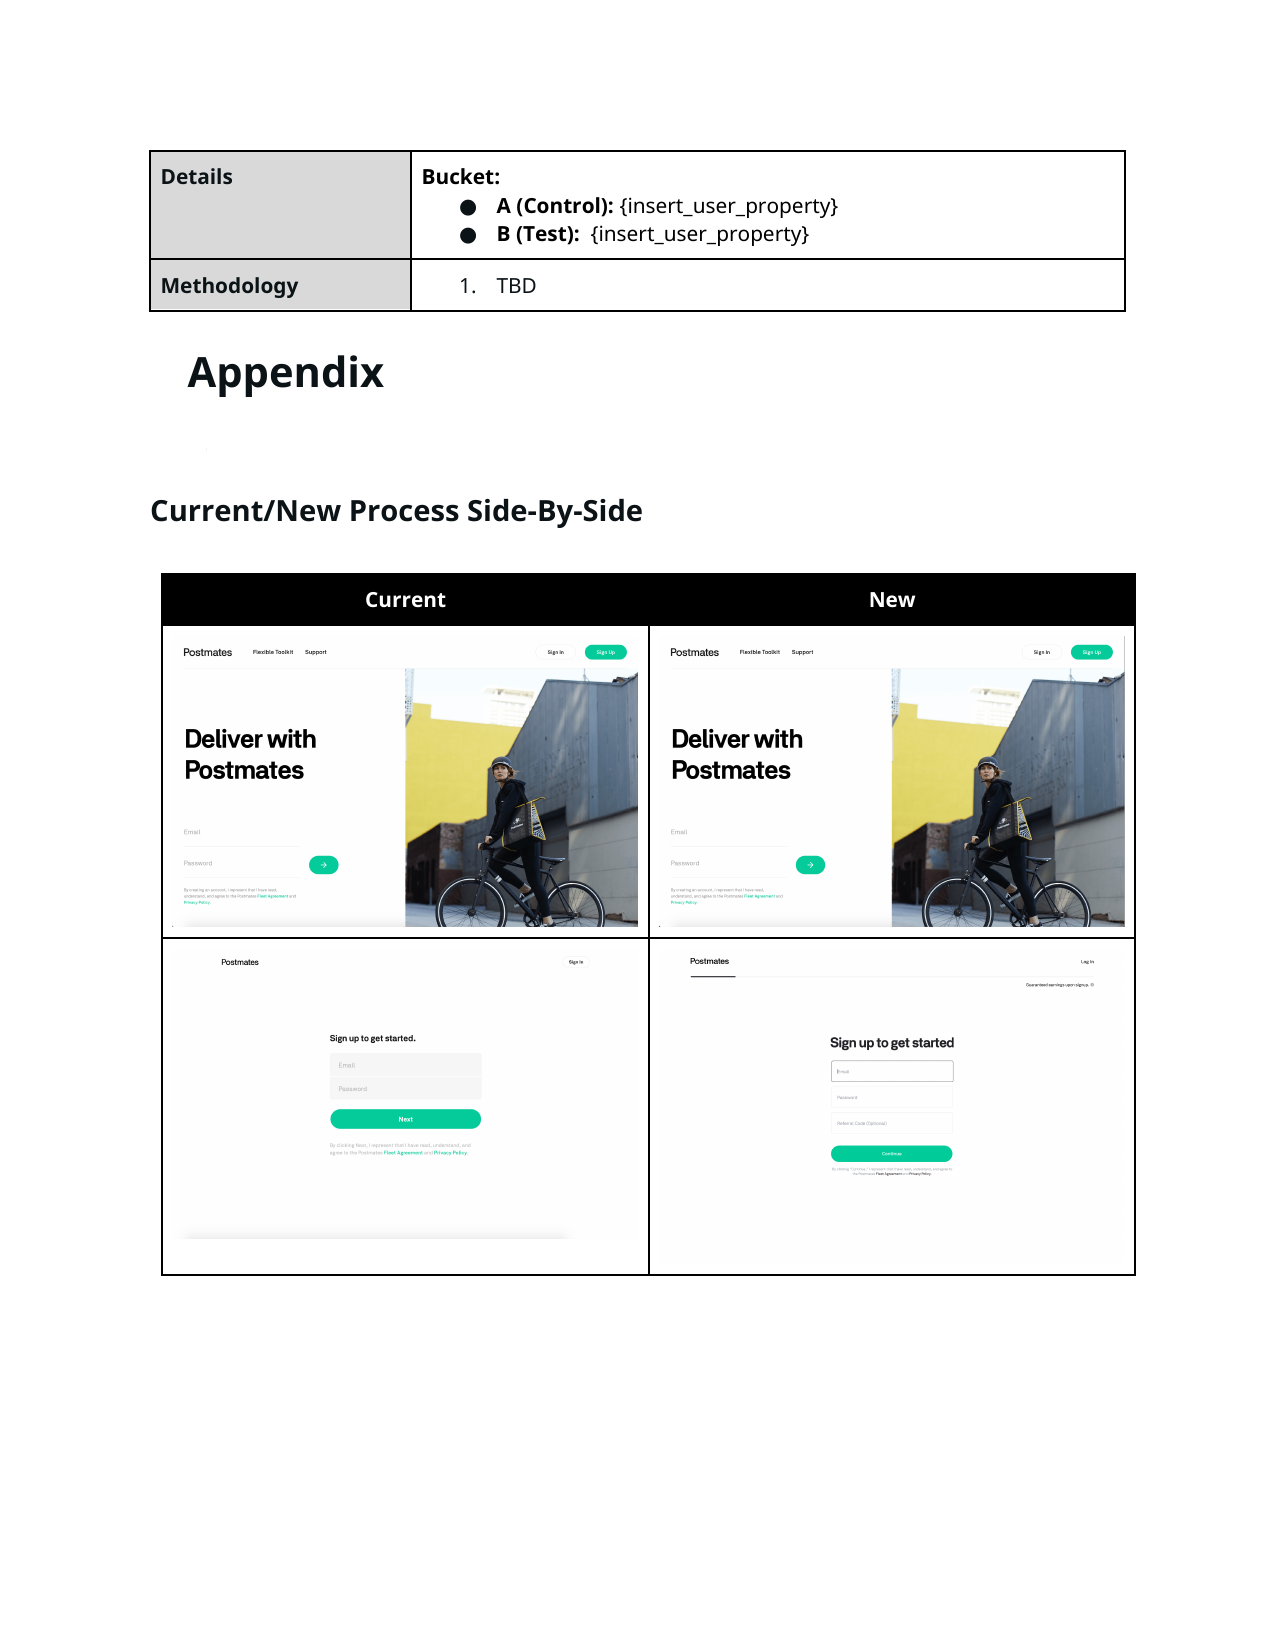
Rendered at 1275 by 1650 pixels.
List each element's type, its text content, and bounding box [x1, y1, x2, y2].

subtitle Appendix [187, 343, 1125, 400]
table_cell We will have user properties associated w/ Bucket: A (Control): {insert_user_property} B (Test): {insert_user_property} [412, 152, 1124, 258]
picture [172, 949, 638, 1239]
table_cell [163, 626, 648, 937]
table_cell [163, 939, 648, 1274]
picture [172, 636, 638, 927]
table_cell Details [151, 152, 410, 258]
table_cell Methodology [151, 260, 410, 309]
picture [659, 636, 1125, 927]
table_header Current [163, 575, 648, 624]
table_cell TBD [412, 260, 1124, 309]
picture [659, 949, 1125, 1264]
table_cell [650, 939, 1134, 1274]
subtitle Current/New Process Side-By-Side [150, 491, 1125, 530]
table_cell [650, 626, 1134, 937]
table_header New [650, 575, 1134, 624]
